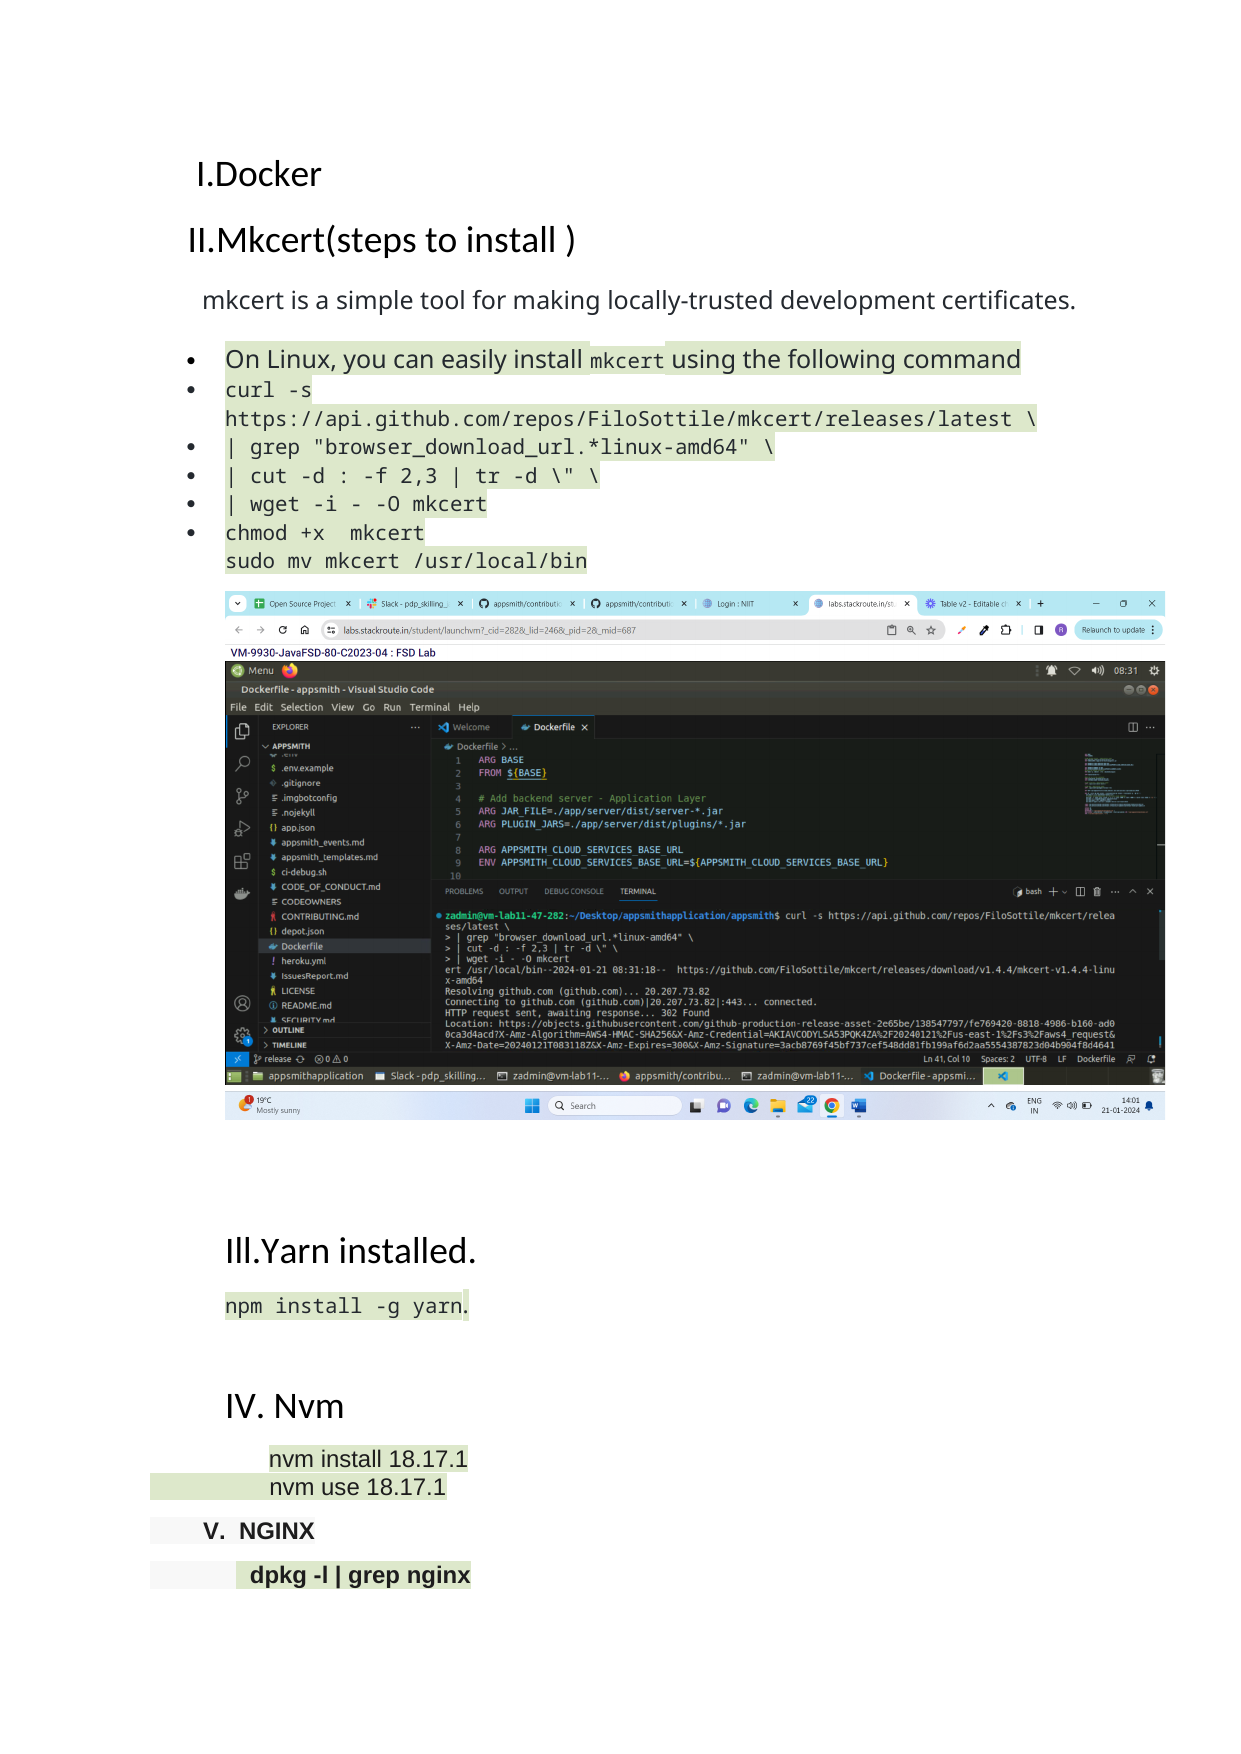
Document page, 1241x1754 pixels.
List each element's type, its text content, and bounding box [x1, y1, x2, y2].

text mkcert is a simple tool for making locally-trusted development certificates. [150, 282, 1090, 316]
text nvm install 18.17.1 nvm use 18.17.1 [150, 1445, 1090, 1500]
list | cut -d : -f 2,3 | tr -d \" \ [187, 461, 1090, 489]
text sudo mv mkcert /usr/local/bin [225, 546, 1090, 574]
list chmod +x mkcert [187, 518, 1090, 546]
text Ill.Yarn installed. [225, 1227, 1090, 1273]
list On Linux, you can easily install mkcert using the following command [187, 341, 1090, 375]
list | grep "browser_download_url.*linux-amd64" \ [187, 432, 1090, 461]
text npm install -g yarn. [225, 1289, 1090, 1321]
text I.Docker [187, 150, 1090, 196]
picture [225, 591, 1166, 1120]
list curl -s https://api.github.com/repos/FiloSottile/mkcert/releases/latest \ [187, 375, 1090, 432]
text IV. Nvm [150, 1382, 1090, 1428]
text dpkg -l | grep nginx [150, 1561, 1090, 1589]
list | wget -i - -O mkcert [187, 489, 1090, 518]
text II.Mkcert(steps to install ) [187, 216, 1090, 262]
text V. NGINX [150, 1517, 1090, 1544]
